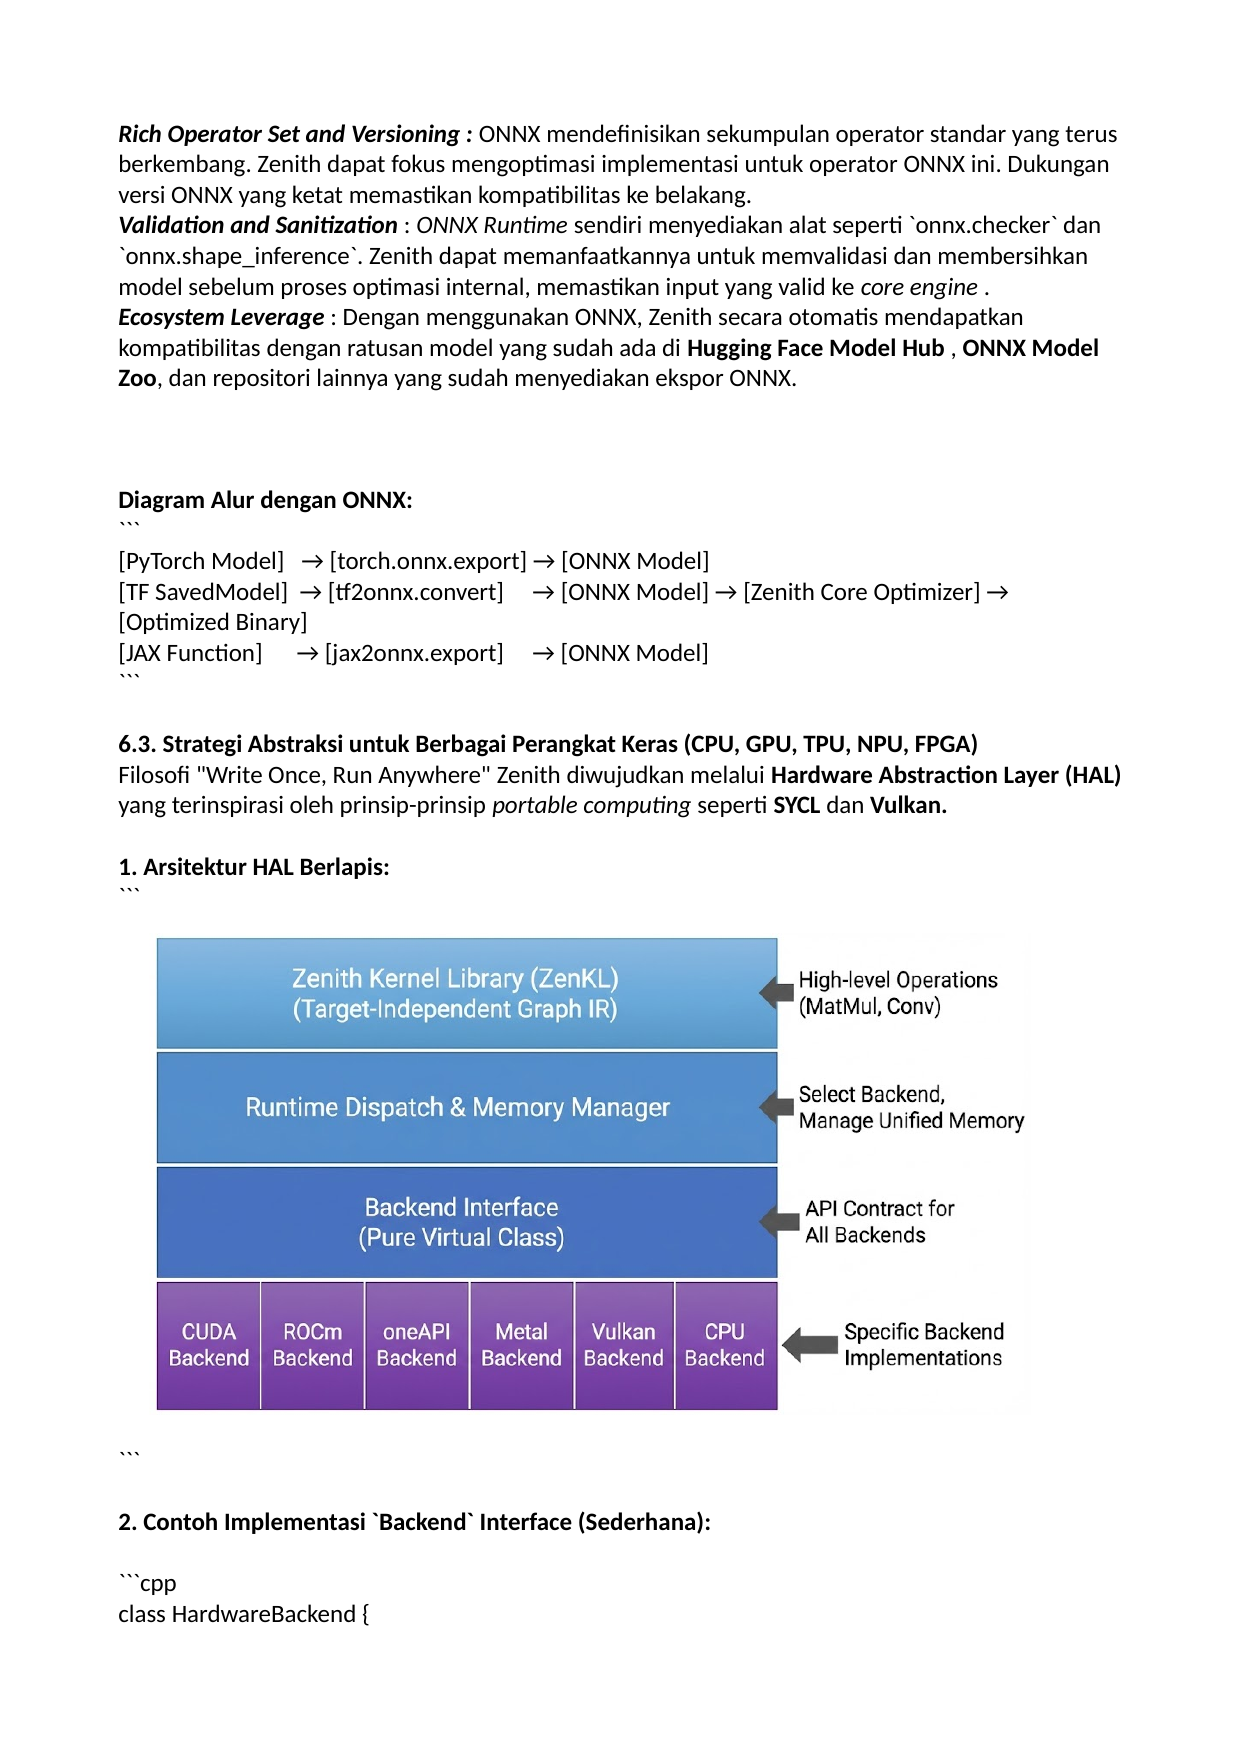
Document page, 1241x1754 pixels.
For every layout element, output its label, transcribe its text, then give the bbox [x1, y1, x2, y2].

text Filosofi "Write Once, Run Anywhere" Zenith diwujudkan melalui Hardware Abstraction Layer (HAL) yang terinspirasi oleh prinsip-prinsip portable computing seperti SYCL dan Vulkan. [118, 759, 1122, 820]
picture [149, 933, 1032, 1415]
text Ecosystem Leverage : Dengan menggunakan ONNX, Zenith secara otomatis mendapatkan kompatibilitas dengan ratusan model yang sudah ada di Hugging Face Model Hub , ONNX Model Zoo, dan repositori lainnya yang sudah menyediakan ekspor ONNX. [118, 301, 1122, 454]
text 1. Arsitektur HAL Berlapis: [118, 851, 1122, 881]
text ``` [118, 667, 1122, 698]
text ```cpp [118, 1567, 1122, 1598]
text ``` [118, 881, 1122, 912]
text [PyTorch Model] → [torch.onnx.export] → [ONNX Model] [118, 545, 1122, 576]
text ``` [118, 1445, 1122, 1476]
text Diagram Alur dengan ONNX: [118, 484, 1122, 515]
text [TF SavedModel] → [tf2onnx.convert] → [ONNX Model] → [Zenith Core Optimizer] → [Optimized Binary] [118, 576, 1122, 637]
text 2. Contoh Implementasi `Backend` Interface (Sederhana): [118, 1506, 1122, 1567]
text ``` [118, 515, 1122, 545]
text Rich Operator Set and Versioning : ONNX mendefinisikan sekumpulan operator standar yang terus berkembang. Zenith dapat fokus mengoptimasi implementasi untuk operator ONNX ini. Dukungan versi ONNX yang ketat memastikan kompatibilitas ke belakang. [118, 118, 1122, 210]
text 6.3. Strategi Abstraksi untuk Berbagai Perangkat Keras (CPU, GPU, TPU, NPU, FPGA) [118, 728, 1122, 759]
text class HardwareBackend { [118, 1598, 1122, 1628]
text [JAX Function] → [jax2onnx.export] → [ONNX Model] [118, 637, 1122, 667]
text Validation and Sanitization : ONNX Runtime sendiri menyediakan alat seperti `onnx.checker` dan `onnx.shape_inference`. Zenith dapat memanfaatkannya untuk memvalidasi dan membersihkan model sebelum proses optimasi internal, memastikan input yang valid ke core engine . [118, 210, 1122, 301]
